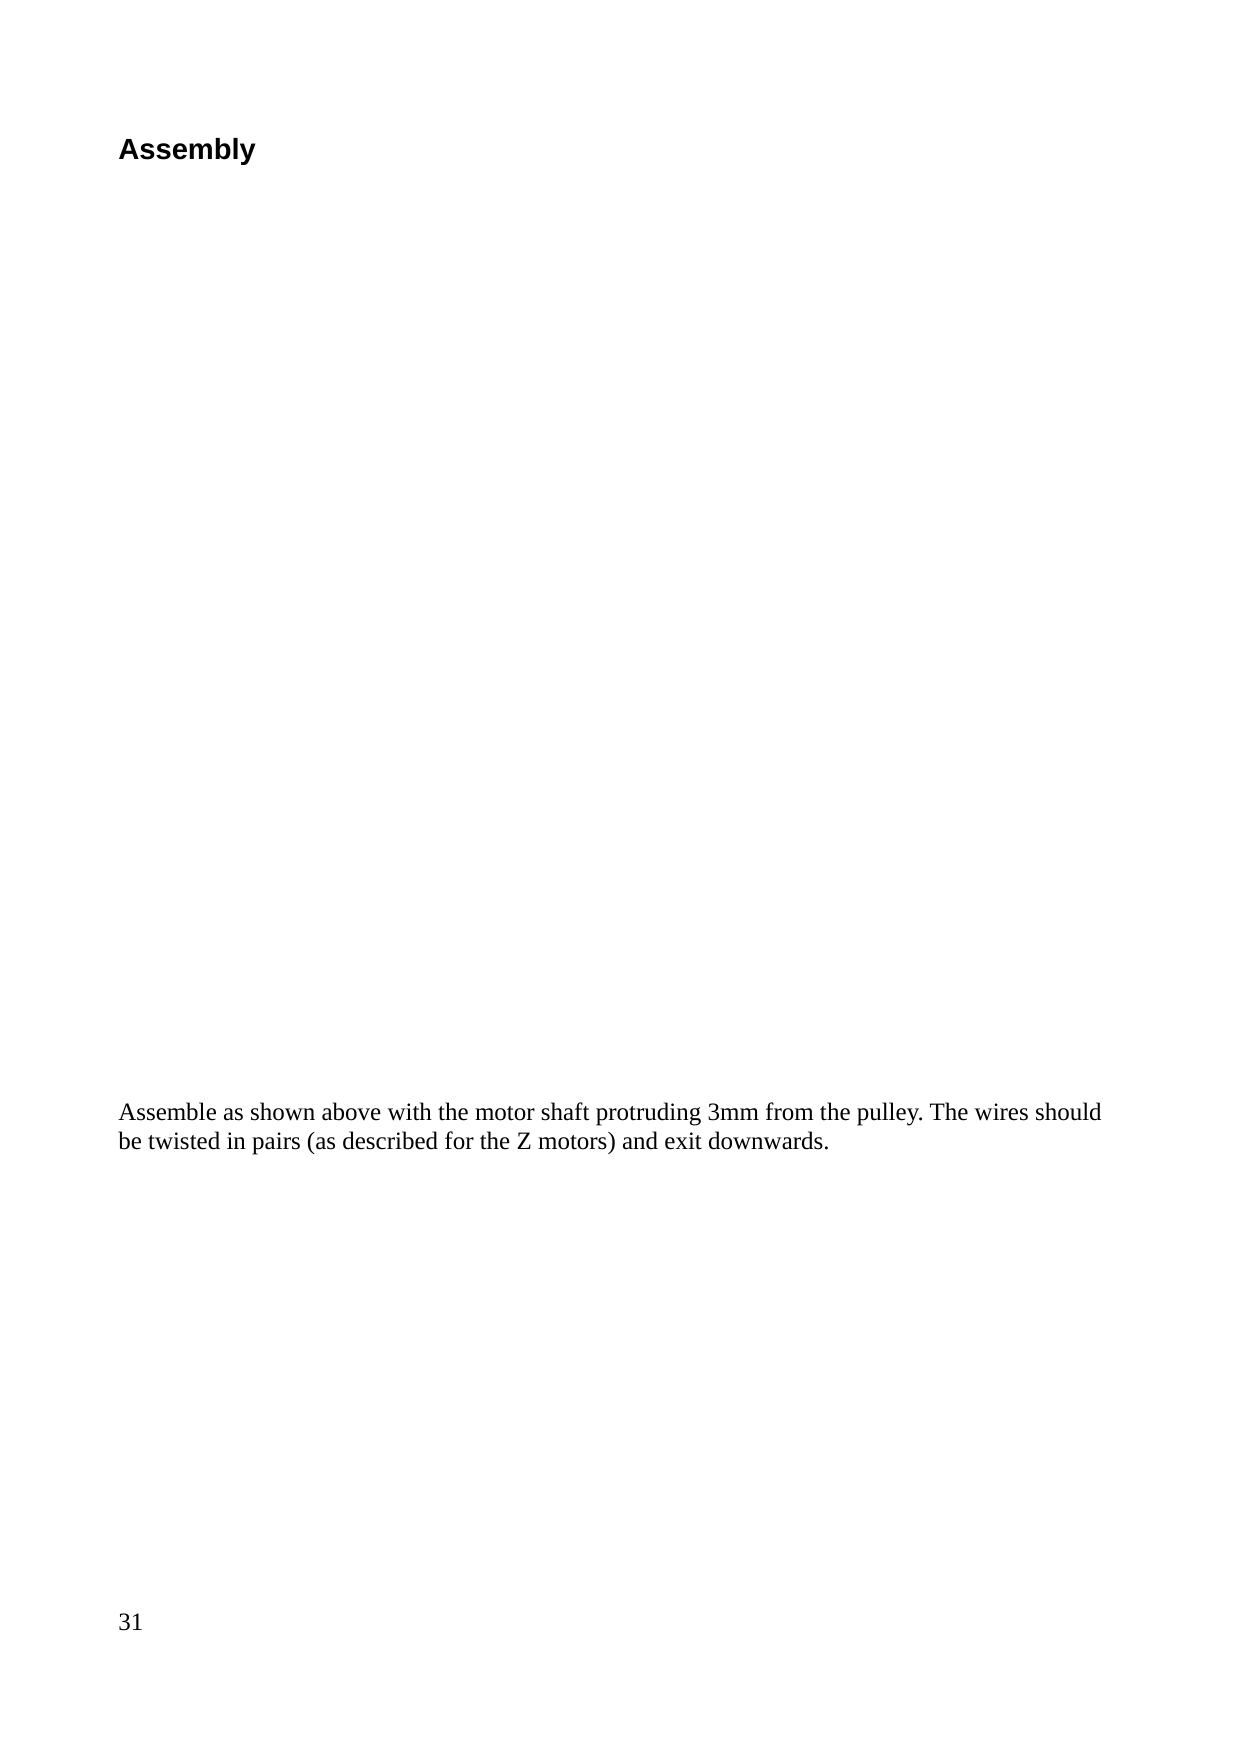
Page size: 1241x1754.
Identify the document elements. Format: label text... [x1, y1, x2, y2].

subtitle Assembly [118, 132, 1122, 165]
text Assemble as shown above with the motor shaft protruding 3mm from the pulley. The wires should be twisted in pairs (as described for the Z motors) and exit downwards. [118, 1097, 1122, 1155]
